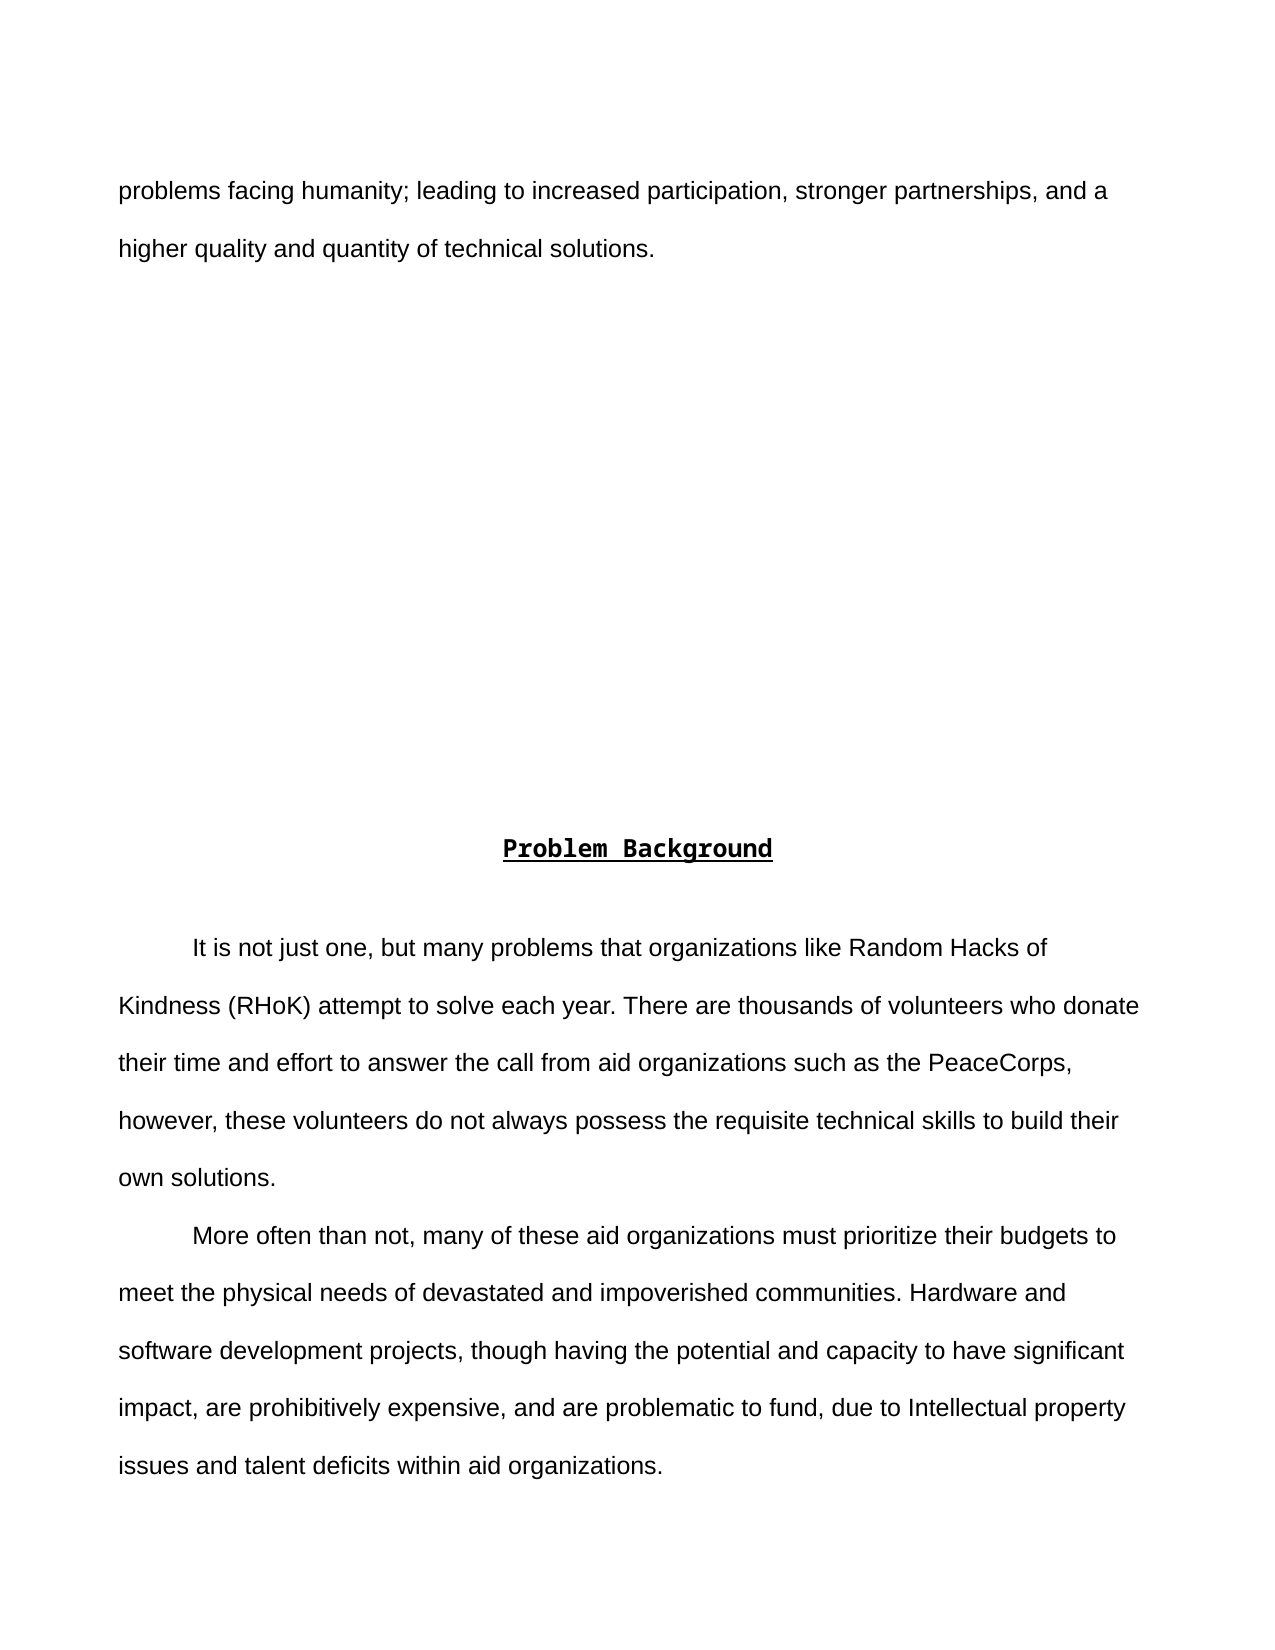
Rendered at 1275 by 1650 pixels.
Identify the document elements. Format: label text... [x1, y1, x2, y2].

text problems facing humanity; leading to increased participation, stronger partnerships, and a higher quality and quantity of technical solutions. [118, 176, 1157, 263]
text More often than not, many of these aid organizations must prioritize their budgets to meet the physical needs of devastated and impoverished communities. Hardware and software development projects, though having the potential and capacity to have significant impact, are prohibitively expensive, and are problematic to fund, due to Intellectual property issues and talent deficits within aid organizations. [118, 1221, 1157, 1479]
text Problem Background [118, 831, 1157, 865]
text It is not just one, but many problems that organizations like Random Hacks of Kindness (RHoK) attempt to solve each year. There are thousands of volunteers who donate their time and effort to answer the call from aid organizations such as the PeaceCorps, however, these volunteers do not always possess the requisite technical skills to build their own solutions. [118, 933, 1157, 1192]
